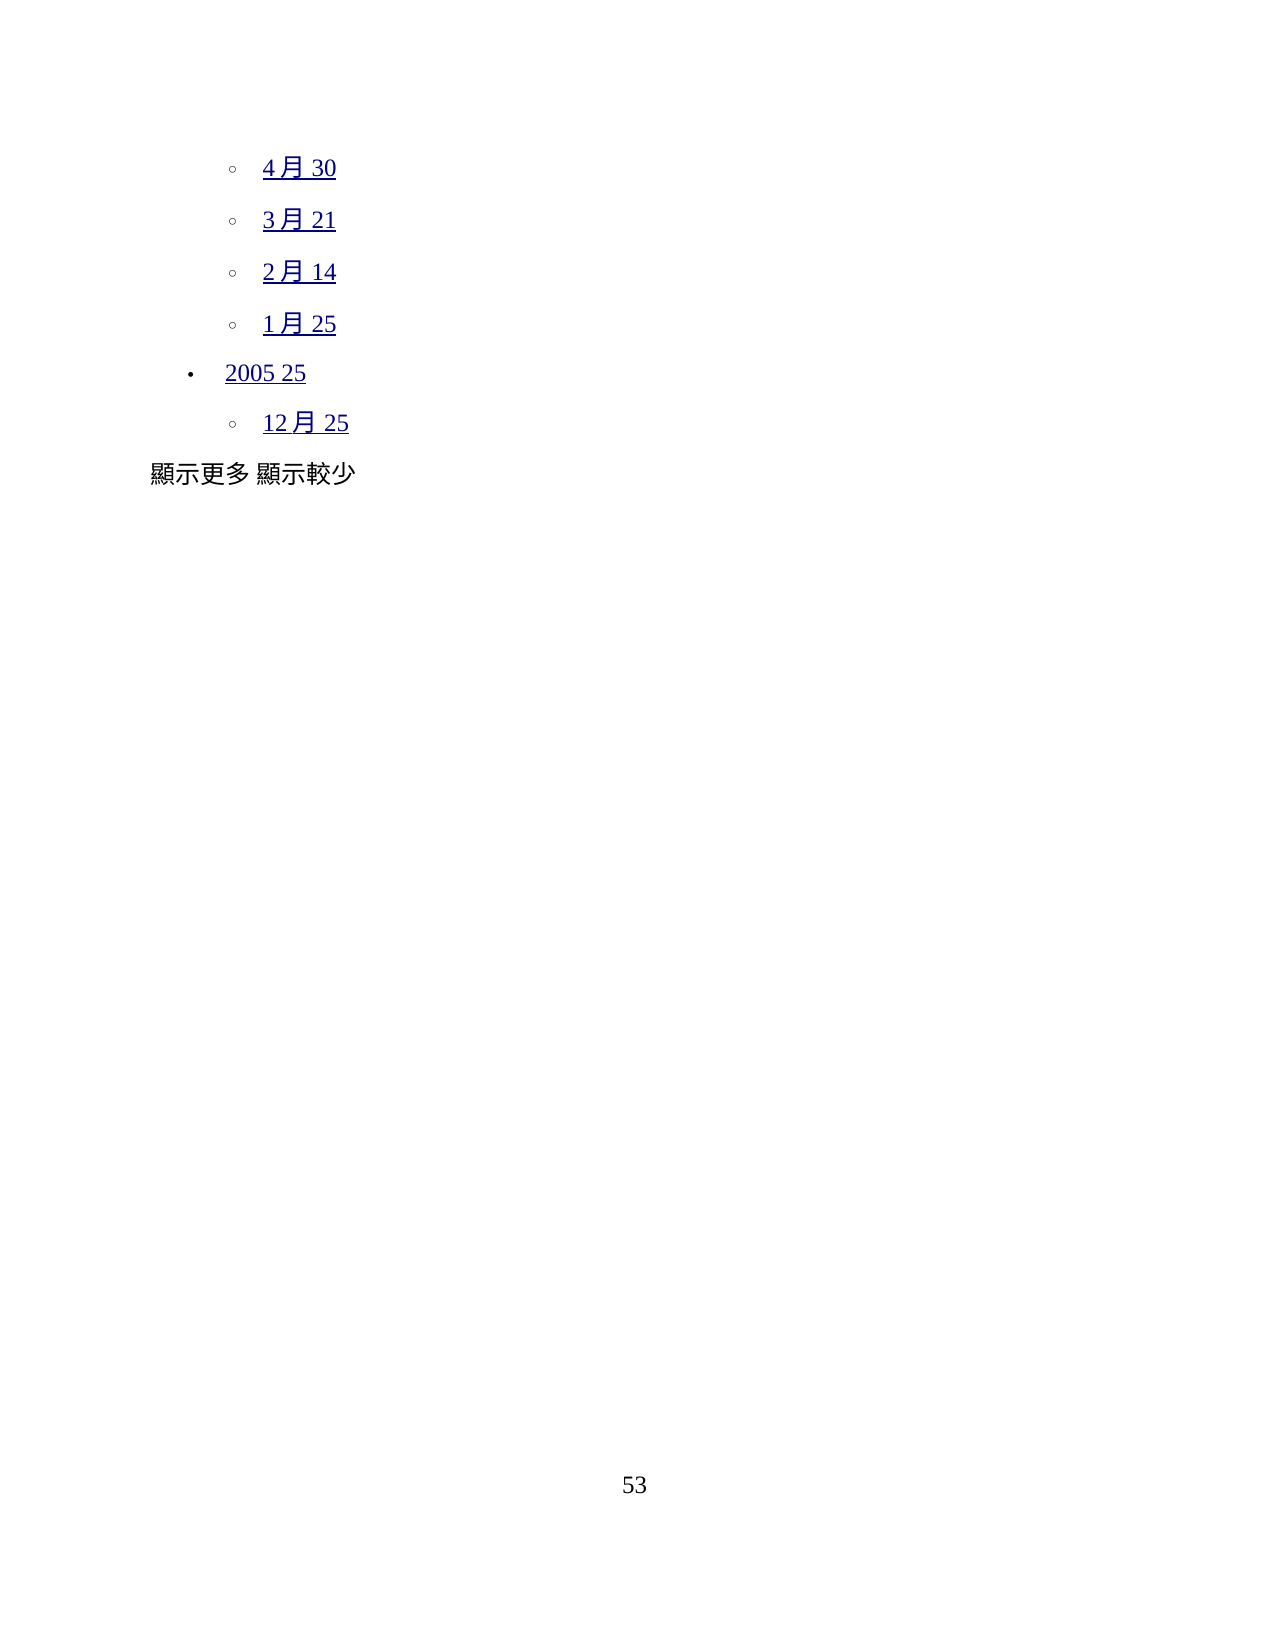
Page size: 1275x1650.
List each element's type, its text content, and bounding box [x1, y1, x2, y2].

list 2005 25 [187, 358, 1125, 387]
text 顯示更多 顯示較少 [150, 457, 1125, 491]
list 4月 30 [225, 150, 1125, 184]
list 12月 25 [225, 404, 1125, 439]
list 3月 21 [225, 202, 1125, 236]
list 2月 14 [225, 254, 1125, 288]
list 1月 25 [225, 306, 1125, 340]
